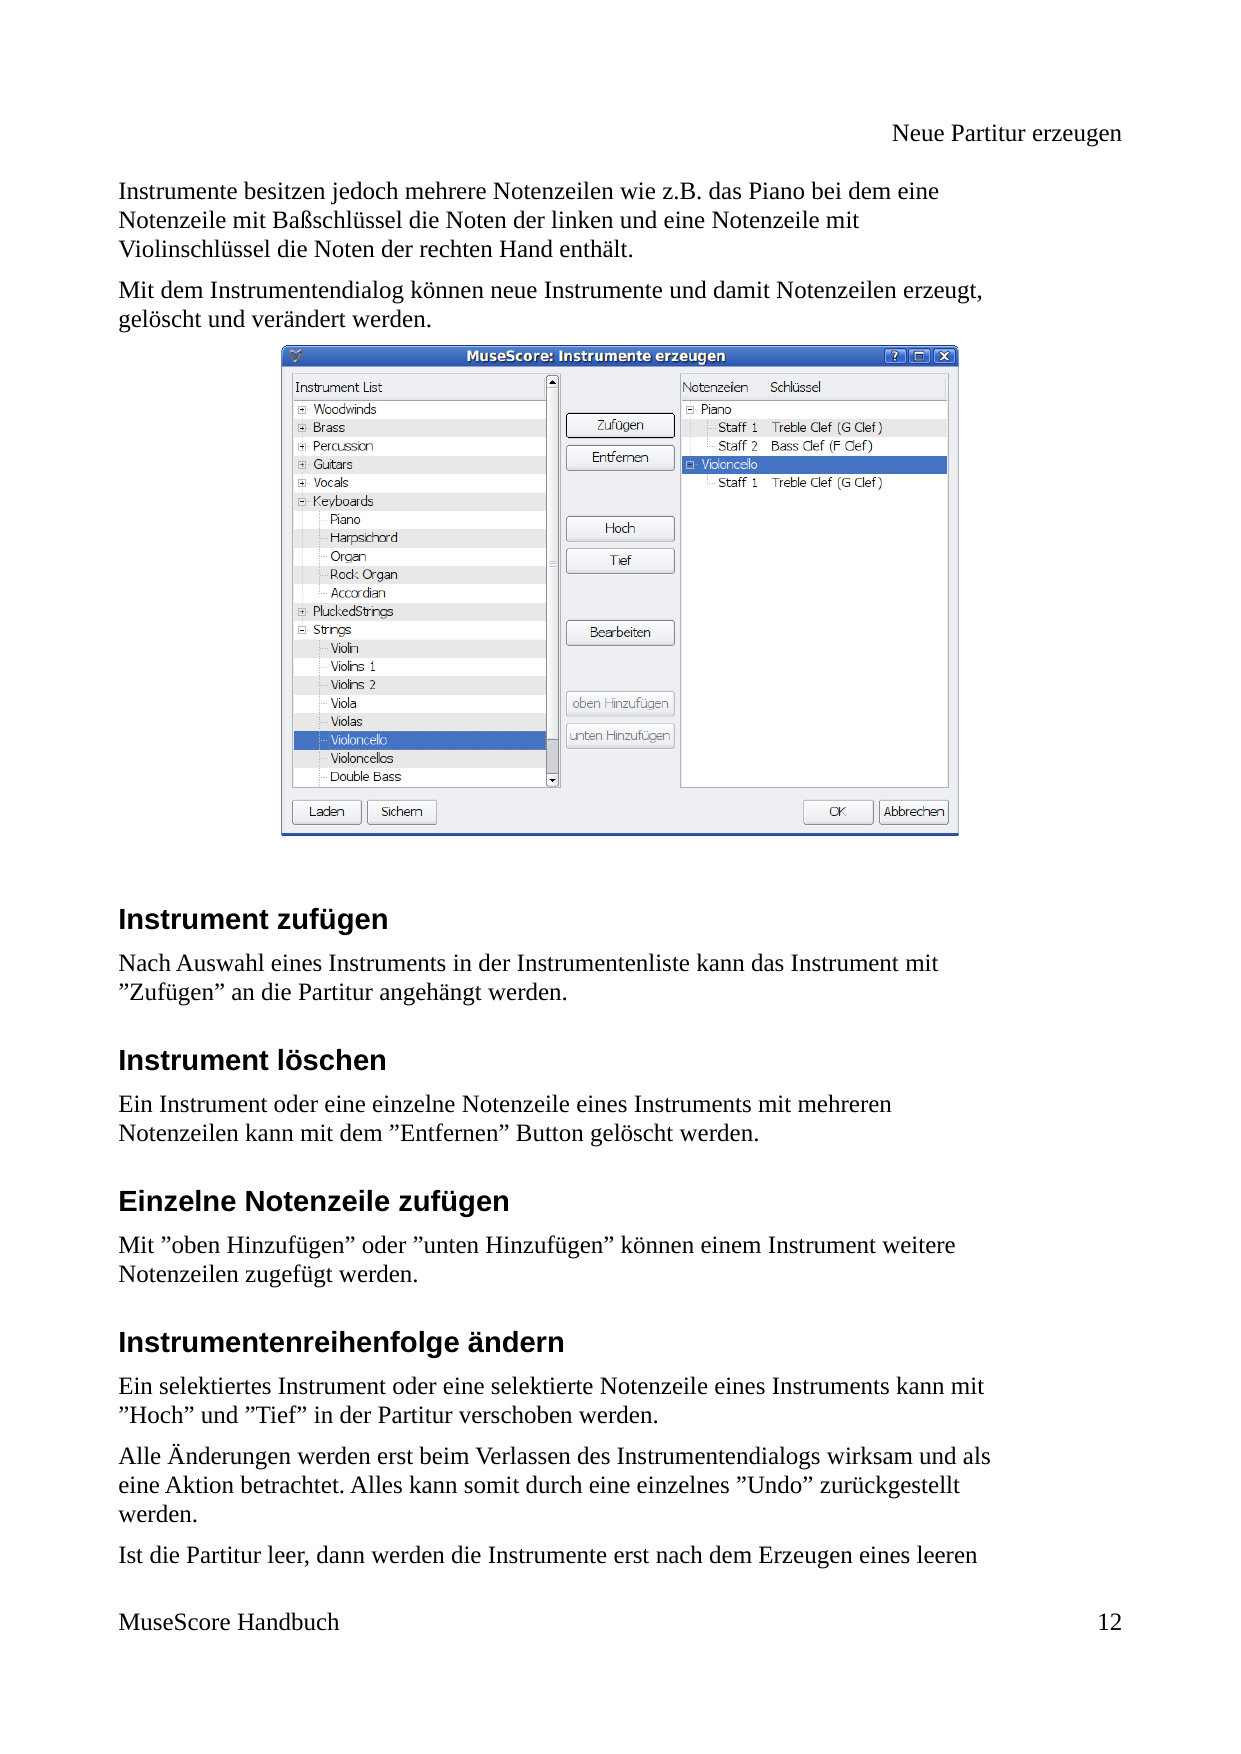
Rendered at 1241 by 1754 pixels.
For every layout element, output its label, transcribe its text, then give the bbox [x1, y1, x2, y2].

text Mit dem Instrumentendialog können neue Instrumente und damit Notenzeilen erzeugt, gelöscht und verändert werden. [118, 275, 1004, 333]
text Instrumente besitzen jedoch mehrere Notenzeilen wie z.B. das Piano bei dem eine Notenzeile mit Baßschlüssel die Noten der linken und eine Notenzeile mit Violinschlüssel die Noten der rechten Hand enthält. [118, 176, 1004, 263]
subtitle Instrumentenreihenfolge ändern [118, 1325, 1122, 1359]
subtitle Instrument zufügen [118, 902, 1122, 936]
subtitle Einzelne Notenzeile zufügen [118, 1184, 1122, 1218]
text Ist die Partitur leer, dann werden die Instrumente erst nach dem Erzeugen eines leeren [118, 1540, 1004, 1569]
text Alle Änderungen werden erst beim Verlassen des Instrumentendialogs wirksam und als eine Aktion betrachtet. Alles kann somit durch eine einzelnes ”Undo” zurückgestellt werden. [118, 1441, 1004, 1527]
text Ein selektiertes Instrument oder eine selektierte Notenzeile eines Instruments kann mit ”Hoch” und ”Tief” in der Partitur verschoben werden. [118, 1371, 1004, 1429]
text Ein Instrument oder eine einzelne Notenzeile eines Instruments mit mehreren Notenzeilen kann mit dem ”Entfernen” Button gelöscht werden. [118, 1089, 1004, 1147]
picture [281, 345, 959, 836]
text Nach Auswahl eines Instruments in der Instrumentenliste kann das Instrument mit ”Zufügen” an die Partitur angehängt werden. [118, 948, 1004, 1006]
subtitle Instrument löschen [118, 1043, 1122, 1077]
text Mit ”oben Hinzufügen” oder ”unten Hinzufügen” können einem Instrument weitere Notenzeilen zugefügt werden. [118, 1230, 1004, 1288]
